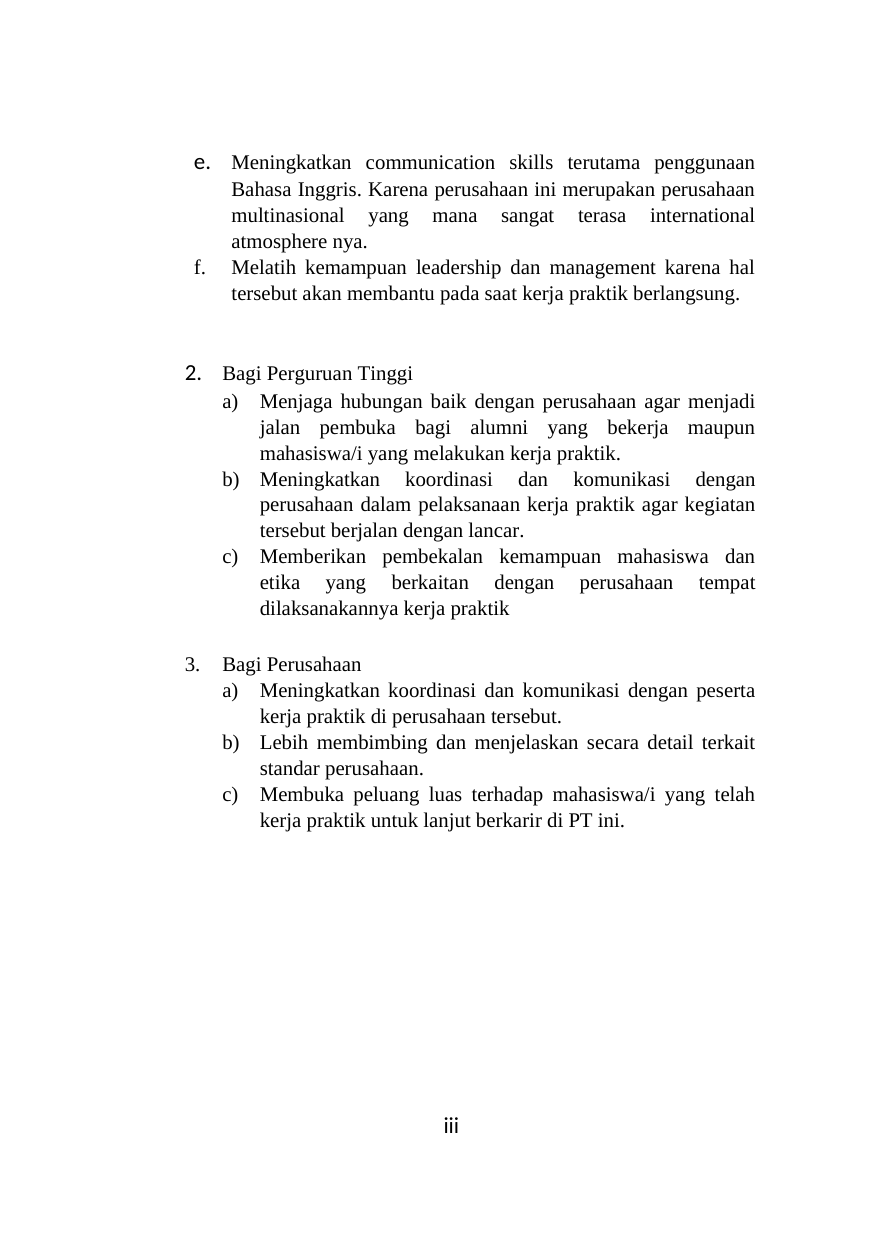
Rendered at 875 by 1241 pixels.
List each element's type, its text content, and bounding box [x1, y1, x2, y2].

list Lebih membimbing dan menjelaskan secara detail terkait standar perusahaan. [222, 730, 756, 780]
list Menjaga hubungan baik dengan perusahaan agar menjadi jalan pembuka bagi alumni yang bekerja maupun mahasiswa/i yang melakukan kerja praktik. [222, 389, 756, 464]
list Bagi Perguruan Tinggi [184, 358, 756, 386]
list Melatih kemampuan leadership dan management karena hal tersebut akan membantu pada saat kerja praktik berlangsung. [194, 255, 756, 305]
list Meningkatkan koordinasi dan komunikasi dengan perusahaan dalam pelaksanaan kerja praktik agar kegiatan tersebut berjalan dengan lancar. [222, 466, 756, 542]
list Meningkatkan communication skills terutama penggunaan Bahasa Inggris. Karena perusahaan ini merupakan perusahaan multinasional yang mana sangat terasa international atmosphere nya. [194, 147, 756, 253]
list Memberikan pembekalan kemampuan mahasiswa dan etika yang berkaitan dengan perusahaan tempat dilaksanakannya kerja praktik [222, 544, 756, 620]
list Meningkatkan koordinasi dan komunikasi dengan peserta kerja praktik di perusahaan tersebut. [222, 678, 756, 728]
list Membuka peluang luas terhadap mahasiswa/i yang telah kerja praktik untuk lanjut berkarir di PT ini. [222, 782, 756, 832]
list Bagi Perusahaan [184, 652, 756, 676]
